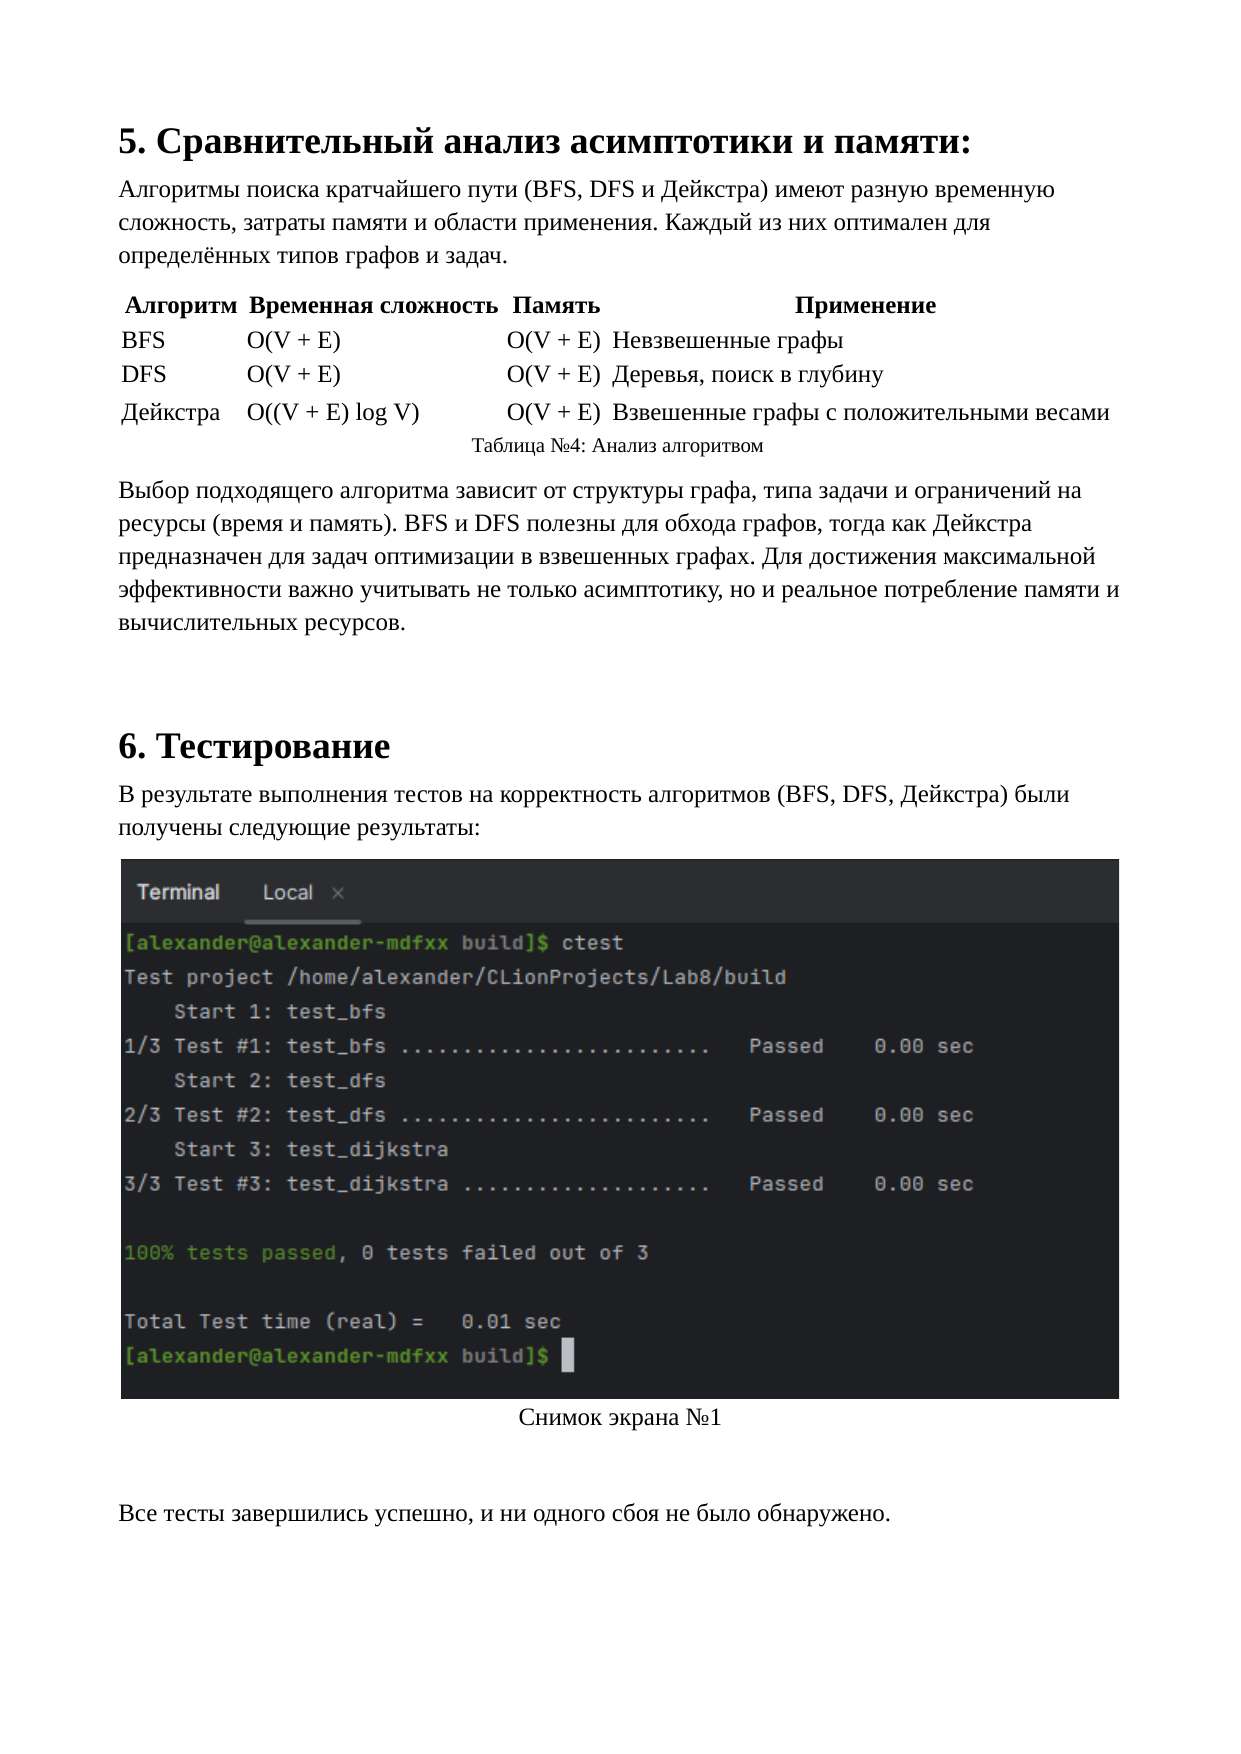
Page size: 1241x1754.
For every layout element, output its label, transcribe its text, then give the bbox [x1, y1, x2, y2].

text Снимок экрана №1 [118, 859, 1122, 1431]
table_cell O(V + E) [504, 322, 609, 357]
table_cell Невзвешенные графы [609, 322, 1122, 357]
table_cell Деревья, поиск в глубину [609, 357, 1122, 391]
text Таблица №4: Анализ алгоритвом [118, 433, 1122, 457]
table_cell Взвешенные графы с положительными весами [609, 391, 1122, 433]
table_cell O(V + E) [504, 391, 609, 433]
table_cell DFS [118, 357, 244, 391]
table_cell O(V + E) [244, 322, 504, 357]
subtitle 6. Тестирование [118, 723, 1122, 766]
text Все тесты завершились успешно, и ни одного сбоя не было обнаружено. [118, 1498, 1122, 1526]
text В результате выполнения тестов на корректность алгоритмов (BFS, DFS, Дейкстра) были получены следующие результаты: [118, 779, 1122, 840]
table_cell Дейкстра [118, 391, 244, 433]
text Алгоритмы поиска кратчайшего пути (BFS, DFS и Дейкстра) имеют разную временную сложность, затраты памяти и области применения. Каждый из них оптимален для определённых типов графов и задач. [118, 174, 1122, 268]
table_cell O((V + E) log V) [244, 391, 504, 433]
table_header Временная сложность [244, 288, 504, 322]
table_cell O(V + E) [504, 357, 609, 391]
table_cell O(V + E) [244, 357, 504, 391]
subtitle 5. Сравнительный анализ асимптотики и памяти: [118, 118, 1122, 161]
table_header Память [504, 288, 609, 322]
text Выбор подходящего алгоритма зависит от структуры графа, типа задачи и ограничений на ресурсы (время и память). BFS и DFS полезны для обхода графов, тогда как Дейкстра предназначен для задач оптимизации в взвешенных графах. Для достижения максимальной эффективности важно учитывать не только асимптотику, но и реальное потребление памяти и вычислительных ресурсов. [118, 475, 1122, 636]
table_header Применение [609, 288, 1122, 322]
table_cell BFS [118, 322, 244, 357]
table_header Алгоритм [118, 288, 244, 322]
picture [121, 859, 1120, 1399]
